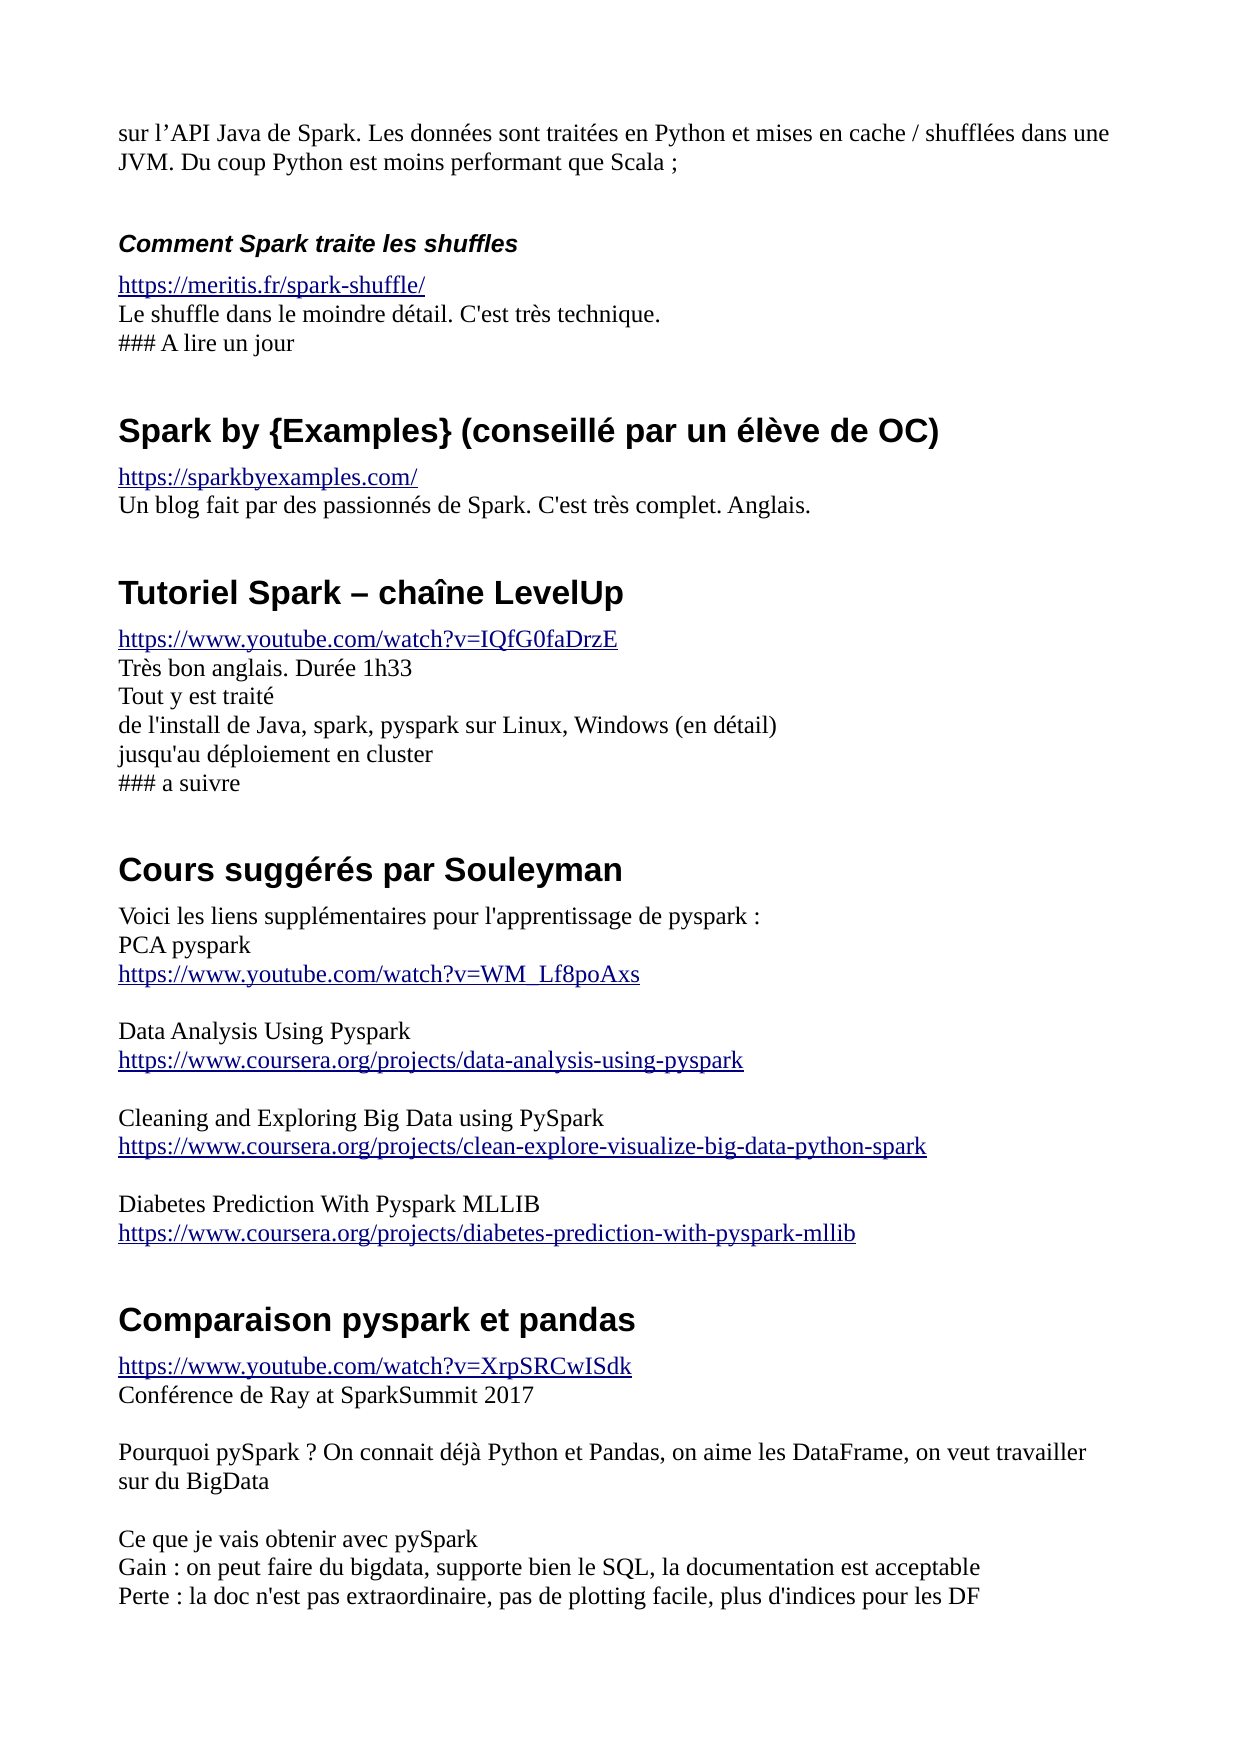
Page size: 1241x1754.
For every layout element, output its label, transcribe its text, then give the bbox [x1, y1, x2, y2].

text ### a suivre [118, 768, 1122, 796]
text Perte : la doc n'est pas extraordinaire, pas de plotting facile, plus d'indices pour les DF [118, 1581, 1122, 1610]
text Un blog fait par des passionnés de Spark. C'est très complet. Anglais. [118, 490, 1122, 519]
text https://www.youtube.com/watch?v=IQfG0faDrzE [118, 624, 1122, 653]
text Diabetes Prediction With Pyspark MLLIB [118, 1189, 1122, 1218]
text https://www.youtube.com/watch?v=WM_Lf8poAxs [118, 959, 1122, 988]
text https://www.coursera.org/projects/clean-explore-visualize-big-data-python-spark [118, 1131, 1122, 1160]
subtitle Cours suggérés par Souleyman [118, 850, 1122, 889]
text https://meritis.fr/spark-shuffle/ [118, 270, 1122, 299]
text sur l’API Java de Spark. Les données sont traitées en Python et mises en cache / shufflées dans une JVM. Du coup Python est moins performant que Scala ; [118, 118, 1122, 176]
text https://sparkbyexamples.com/ [118, 462, 1122, 490]
text Pourquoi pySpark ? On connait déjà Python et Pandas, on aime les DataFrame, on veut travailler sur du BigData [118, 1437, 1122, 1495]
text ### A lire un jour [118, 328, 1122, 357]
text Cleaning and Exploring Big Data using PySpark [118, 1103, 1122, 1131]
text Conférence de Ray at SparkSummit 2017 [118, 1380, 1122, 1409]
subtitle Comment Spark traite les shuffles [118, 229, 1122, 258]
text Data Analysis Using Pyspark [118, 1016, 1122, 1045]
text jusqu'au déploiement en cluster [118, 739, 1122, 768]
text Ce que je vais obtenir avec pySpark [118, 1524, 1122, 1552]
text https://www.youtube.com/watch?v=XrpSRCwISdk [118, 1351, 1122, 1380]
subtitle Comparaison pyspark et pandas [118, 1300, 1122, 1339]
text https://www.coursera.org/projects/diabetes-prediction-with-pyspark-mllib [118, 1218, 1122, 1246]
subtitle Spark by {Examples} (conseillé par un élève de OC) [118, 410, 1122, 449]
text Voici les liens supplémentaires pour l'apprentissage de pyspark : [118, 901, 1122, 930]
text https://www.coursera.org/projects/data-analysis-using-pyspark [118, 1045, 1122, 1074]
text Gain : on peut faire du bigdata, supporte bien le SQL, la documentation est acceptable [118, 1552, 1122, 1581]
text Le shuffle dans le moindre détail. C'est très technique. [118, 299, 1122, 328]
text Très bon anglais. Durée 1h33 [118, 653, 1122, 681]
text PCA pyspark [118, 930, 1122, 959]
text de l'install de Java, spark, pyspark sur Linux, Windows (en détail) [118, 710, 1122, 739]
text Tout y est traité [118, 681, 1122, 710]
subtitle Tutoriel Spark – chaîne LevelUp [118, 573, 1122, 611]
